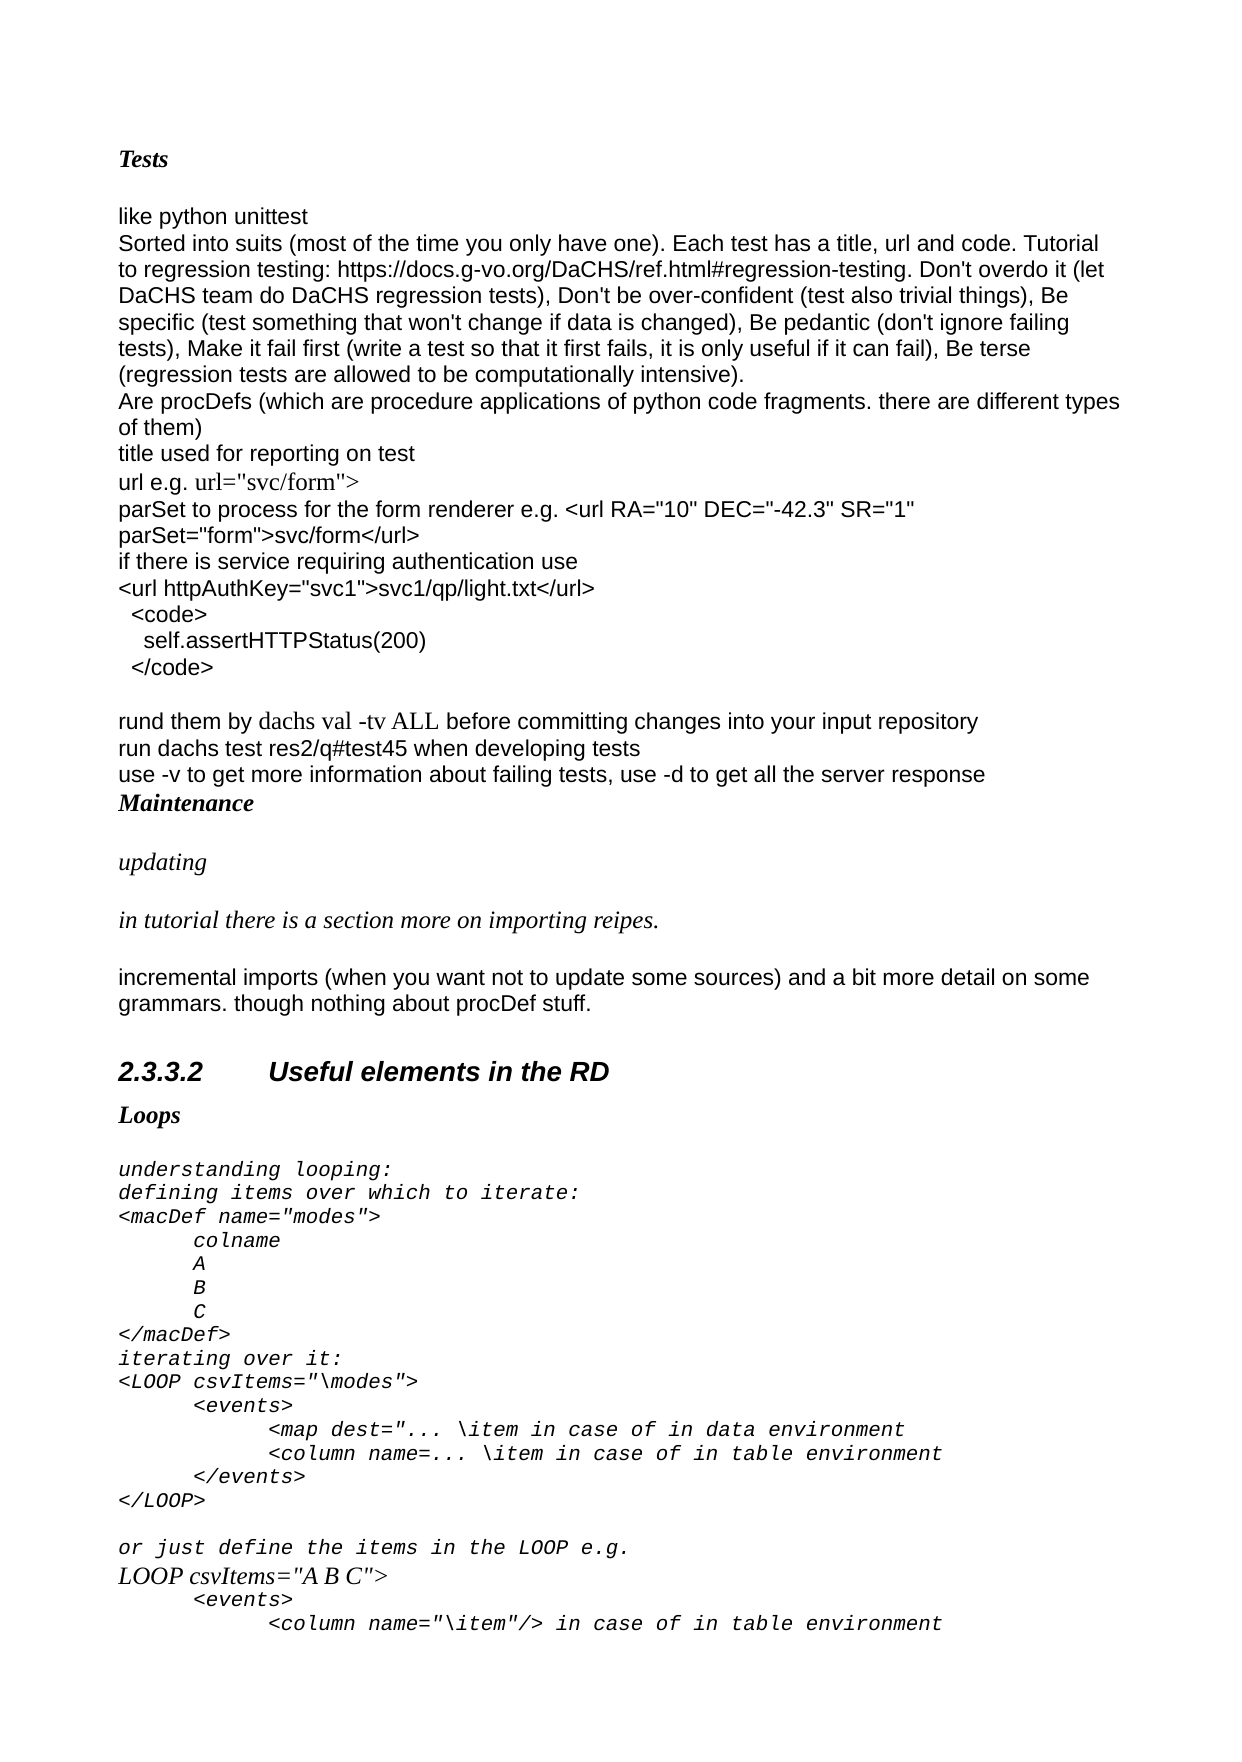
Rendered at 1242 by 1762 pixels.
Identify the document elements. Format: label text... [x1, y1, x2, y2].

text </events> [118, 1466, 1124, 1490]
text </macDef> [118, 1324, 1124, 1348]
text <events> [118, 1395, 1124, 1419]
text defining items over which to iterate: [118, 1182, 1124, 1206]
text self.assertHTTPStatus(200) [118, 627, 1124, 654]
text iterating over it: [118, 1348, 1124, 1372]
text <column name=... \item in case of in table environment [118, 1442, 1124, 1466]
text Maintenance [118, 788, 1124, 817]
text </LOOP> [118, 1490, 1124, 1513]
text <code> [118, 601, 1124, 627]
text Loops [118, 1100, 1124, 1129]
subtitle Useful elements in the RD [118, 1056, 1124, 1087]
text <map dest="... \item in case of in data environment [118, 1419, 1124, 1442]
text understanding looping: [118, 1159, 1124, 1182]
text colname [118, 1230, 1124, 1253]
text use -v to get more information about failing tests, use -d to get all the server response [118, 761, 1124, 788]
text title used for reporting on test [118, 440, 1124, 467]
text like python unittest [118, 203, 1124, 229]
text run dachs test res2/q#test45 when developing tests [118, 735, 1124, 761]
text <LOOP csvItems="\modes"> [118, 1372, 1124, 1395]
text A [118, 1253, 1124, 1277]
text B [118, 1277, 1124, 1301]
text if there is service requiring authentication use [118, 548, 1124, 574]
text <url httpAuthKey="svc1">svc1/qp/light.txt</url> [118, 574, 1124, 601]
text incremental imports (when you want not to update some sources) and a bit more detail on some grammars. though nothing about procDef stuff. [118, 964, 1124, 1017]
text or just define the items in the LOOP e.g. [118, 1537, 1124, 1561]
text rund them by dachs val -tv ALL before committing changes into your input repository [118, 706, 1124, 735]
text updating [118, 847, 1124, 875]
text C [118, 1301, 1124, 1324]
text <column name="\item"/> in case of in table environment [118, 1613, 1124, 1637]
text <events> [118, 1589, 1124, 1613]
text Are procDefs (which are procedure applications of python code fragments. there are different types of them) [118, 388, 1124, 440]
text LOOP csvItems="A B C"> [118, 1561, 1124, 1589]
text url e.g. url="svc/form"> [118, 467, 1124, 496]
text Tests [118, 144, 1124, 173]
text Sorted into suits (most of the time you only have one). Each test has a title, url and code. Tutorial to regression testing: https://docs.g-vo.org/DaCHS/ref.html#regression-testing. Don't overdo it (let DaCHS team do DaCHS regression tests), Don't be over-confident (test also trivial things), Be specific (test something that won't change if data is changed), Be pedantic (don't ignore failing tests), Make it fail first (write a test so that it first fails, it is only useful if it can fail), Be terse (regression tests are allowed to be computationally intensive). [118, 229, 1124, 388]
text </code> [118, 654, 1124, 680]
text in tutorial there is a section more on importing reipes. [118, 905, 1124, 934]
text <macDef name="modes"> [118, 1206, 1124, 1230]
text parSet to process for the form renderer e.g. <url RA="10" DEC="-42.3" SR="1" parSet="form">svc/form</url> [118, 496, 1124, 548]
